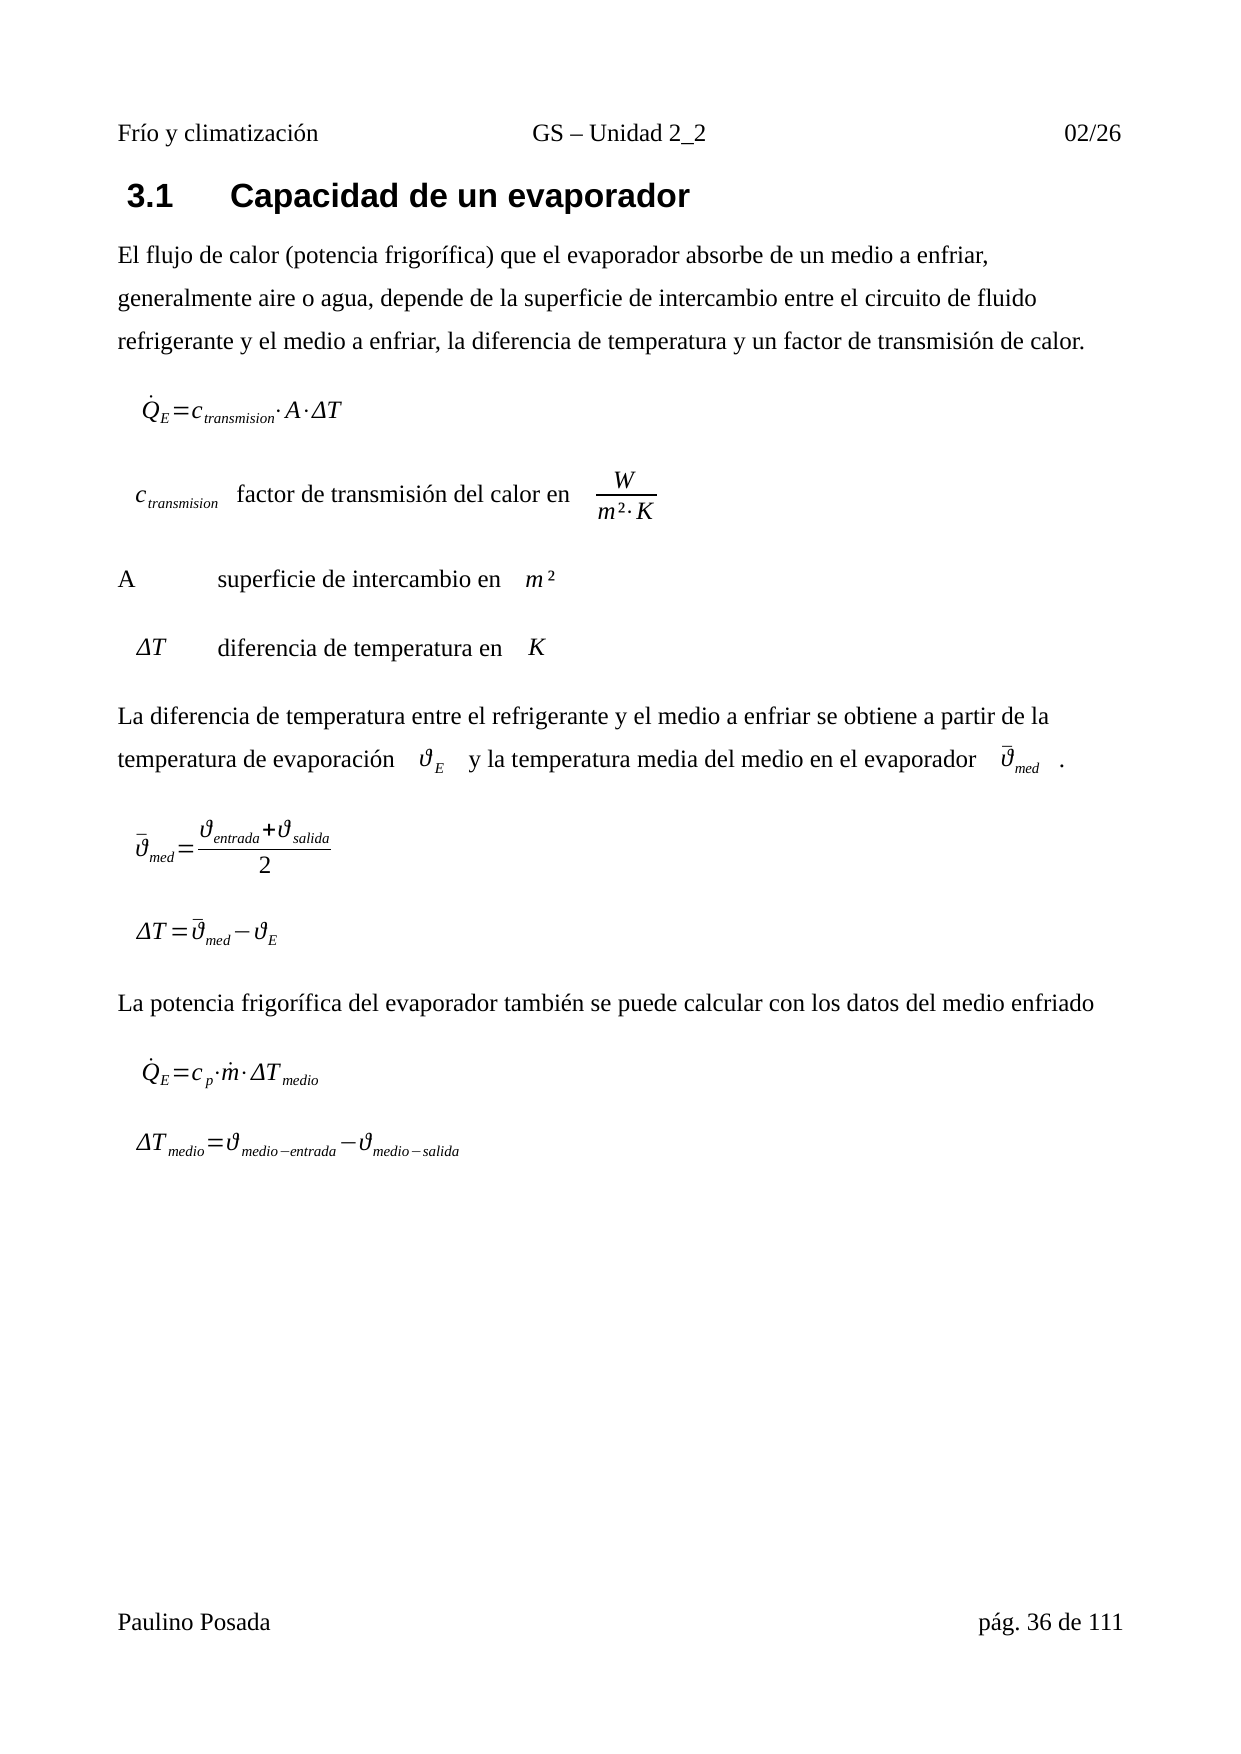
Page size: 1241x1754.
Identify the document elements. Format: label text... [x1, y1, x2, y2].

text factor de transmisión del calor en [117, 466, 1123, 525]
text La diferencia de temperatura entre el refrigerante y el medio a enfriar se obtiene a partir de la temperatura de evaporación y la temperatura media del medio en el evaporador . [117, 701, 1123, 776]
subtitle Capacidad de un evaporador [117, 176, 1123, 215]
text La potencia frigorífica del evaporador también se puede calcular con los datos del medio enfriado [117, 988, 1123, 1017]
text diferencia de temperatura en [117, 633, 1123, 661]
text A superficie de intercambio en [117, 564, 1123, 593]
text El flujo de calor (potencia frigorífica) que el evaporador absorbe de un medio a enfriar, generalmente aire o agua, depende de la superficie de intercambio entre el circuito de fluido refrigerante y el medio a enfriar, la diferencia de temperatura y un factor de transmisión de calor. [117, 240, 1123, 355]
